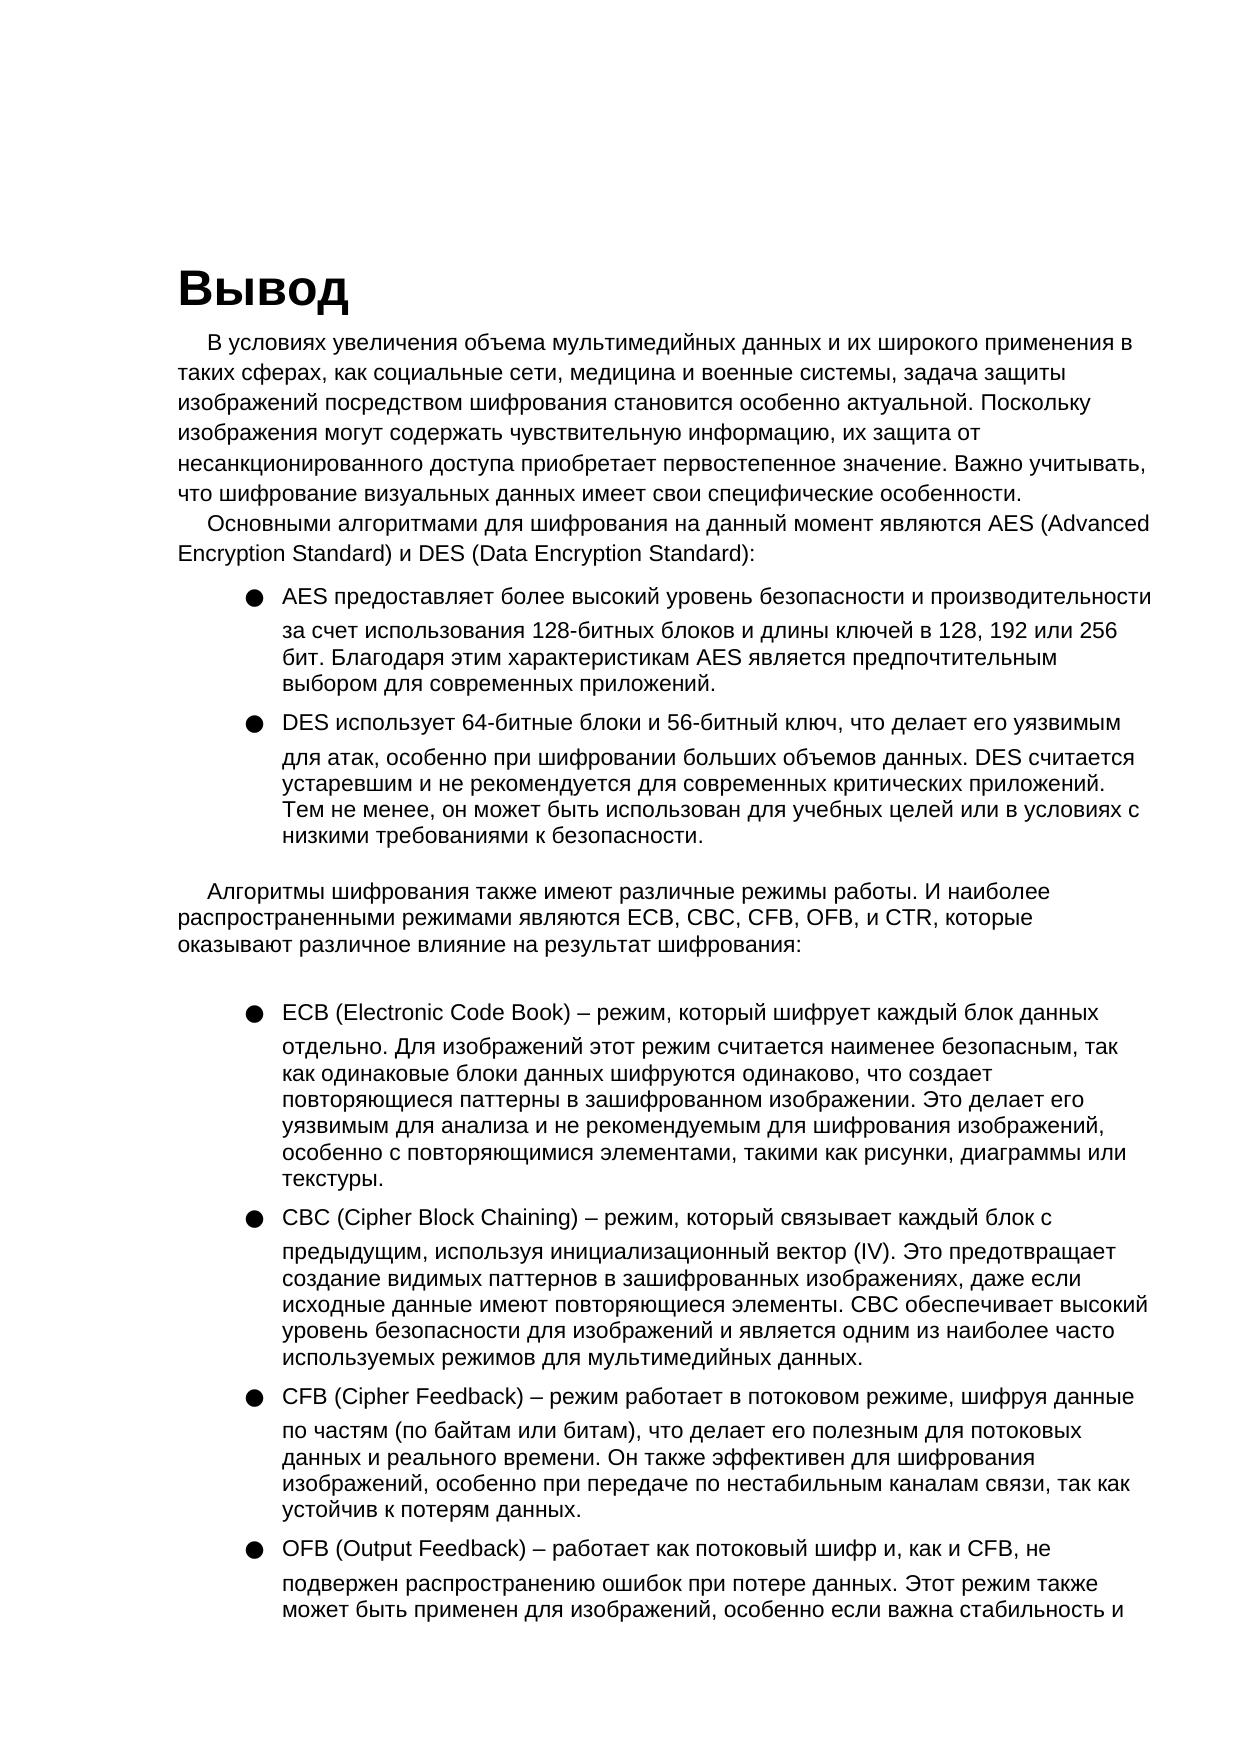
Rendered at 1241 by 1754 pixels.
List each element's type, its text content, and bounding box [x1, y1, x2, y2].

list OFB (Output Feedback) – работает как потоковый шифр и, как и CFB, не подвержен распространению ошибок при потере данных. Этот режим также может быть применен для изображений, особенно если важна стабильность и [244, 1522, 1152, 1622]
subtitle Вывод [177, 259, 1152, 316]
list CFB (Cipher Feedback) – режим работает в потоковом режиме, шифруя данные по частям (по байтам или битам), что делает его полезным для потоковых данных и реального времени. Он также эффективен для шифрования изображений, особенно при передаче по нестабильным каналам связи, так как устойчив к потерям данных. [244, 1370, 1152, 1522]
text Основными алгоритмами для шифрования на данный момент являются AES (Advanced Encryption Standard) и DES (Data Encryption Standard): [177, 510, 1152, 567]
text В условиях увеличения объема мультимедийных данных и их широкого применения в таких сферах, как социальные сети, медицина и военные системы, задача защиты изображений посредством шифрования становится особенно актуальной. Поскольку изображения могут содержать чувствительную информацию, их защита от несанкционированного доступа приобретает первостепенное значение. Важно учитывать, что шифрование визуальных данных имеет свои специфические особенности. [177, 329, 1152, 506]
list ECB (Electronic Code Book) – режим, который шифрует каждый блок данных отдельно. Для изображений этот режим считается наименее безопасным, так как одинаковые блоки данных шифруются одинаково, что создает повторяющиеся паттерны в зашифрованном изображении. Это делает его уязвимым для анализа и не рекомендуемым для шифрования изображений, особенно с повторяющимися элементами, такими как рисунки, диаграммы или текстуры. [244, 986, 1152, 1191]
list DES использует 64-битные блоки и 56-битный ключ, что делает его уязвимым для атак, особенно при шифровании больших объемов данных. DES считается устаревшим и не рекомендуется для современных критических приложений. Тем не менее, он может быть использован для учебных целей или в условиях с низкими требованиями к безопасности. [244, 696, 1152, 849]
list AES предоставляет более высокий уровень безопасности и производительности за счет использования 128-битных блоков и длины ключей в 128, 192 или 256 бит. Благодаря этим характеристикам AES является предпочтительным выбором для современных приложений. [244, 570, 1152, 696]
text Алгоритмы шифрования также имеют различные режимы работы. И наиболее распространенными режимами являются ECB, CBC, CFB, OFB, и CTR, которые оказывают различное влияние на результат шифрования: [177, 878, 1152, 957]
list CBC (Cipher Block Chaining) – режим, который связывает каждый блок с предыдущим, используя инициализационный вектор (IV). Это предотвращает создание видимых паттернов в зашифрованных изображениях, даже если исходные данные имеют повторяющиеся элементы. CBC обеспечивает высокий уровень безопасности для изображений и является одним из наиболее часто используемых режимов для мультимедийных данных. [244, 1191, 1152, 1370]
